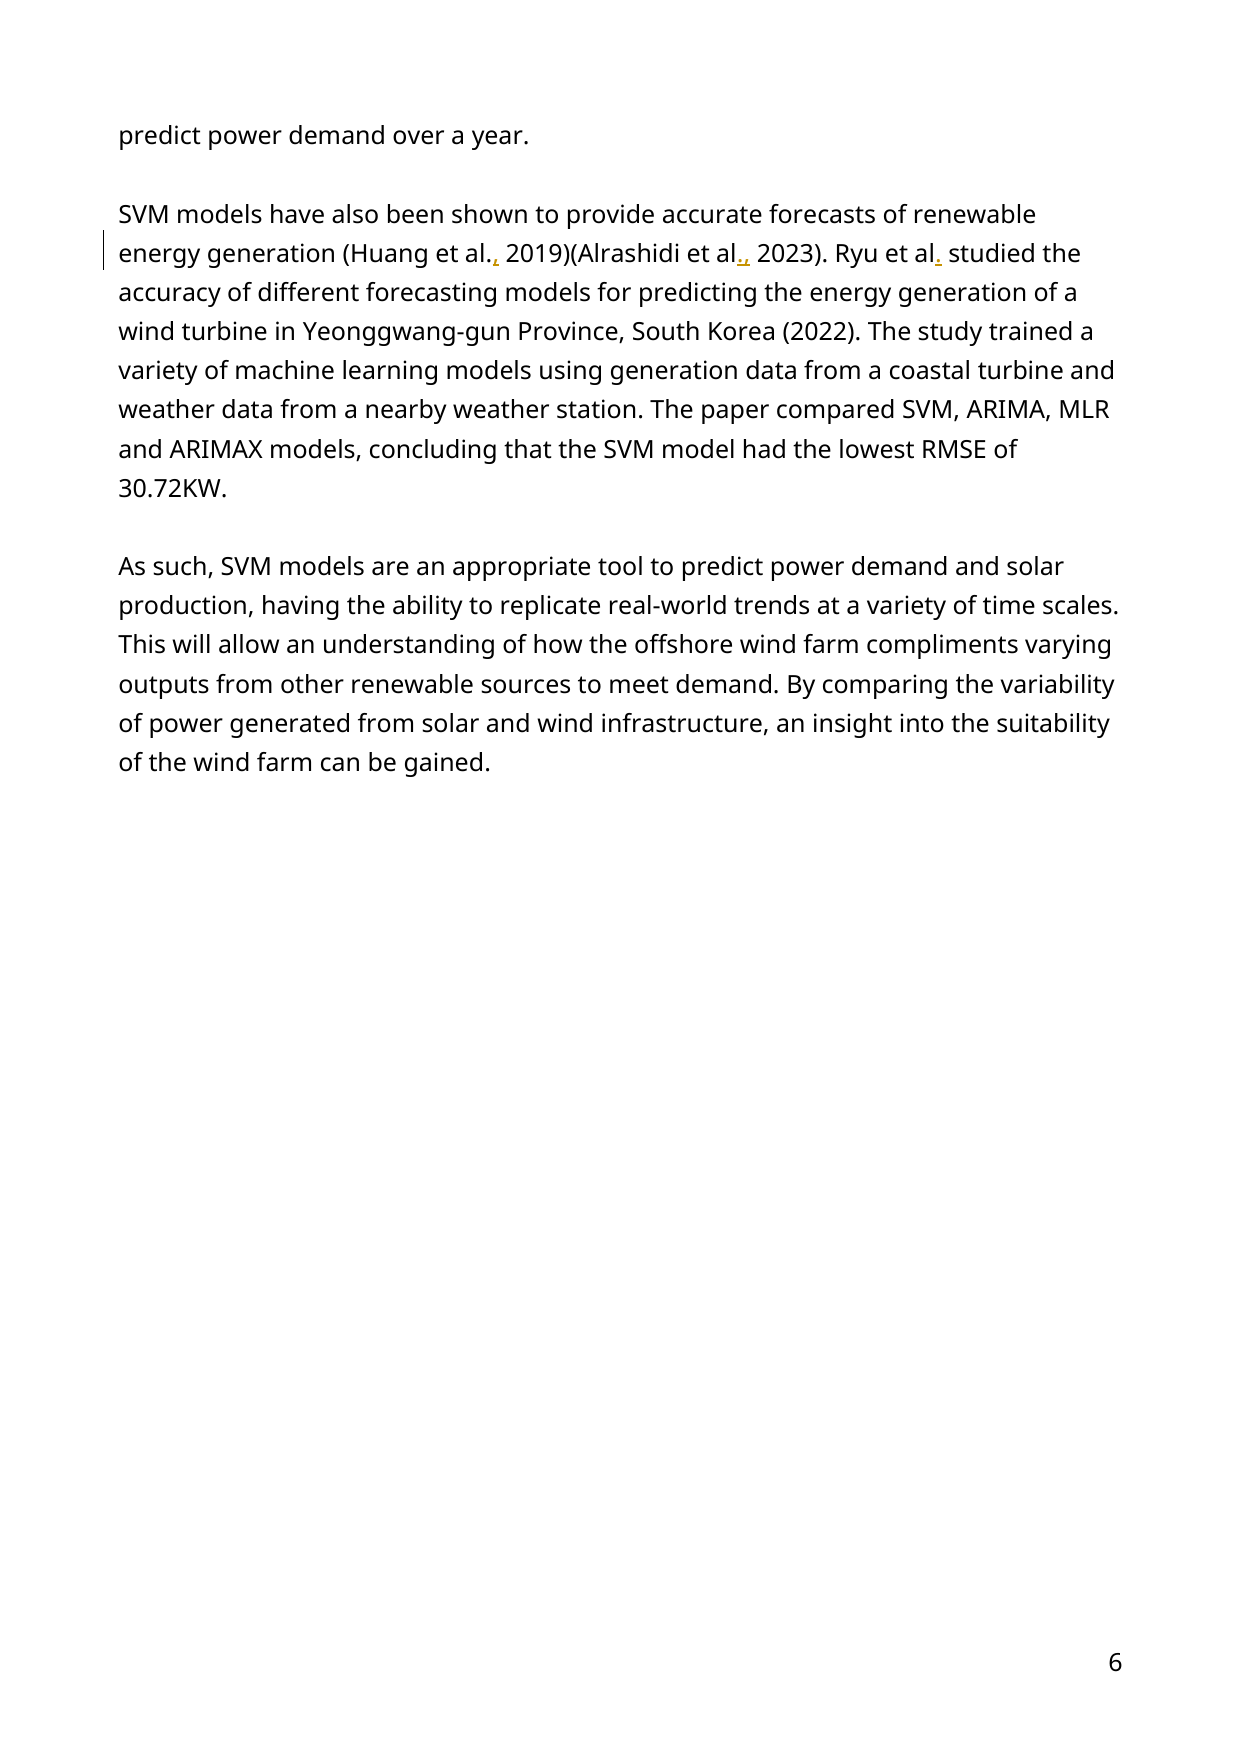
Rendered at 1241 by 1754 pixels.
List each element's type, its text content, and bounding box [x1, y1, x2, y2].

text SVM models have also been shown to provide accurate forecasts of renewable energy generation (Huang et al., 2019)(Alrashidi et al., 2023). Ryu et al. studied the accuracy of different forecasting models for predicting the energy generation of a wind turbine in Yeonggwang-gun Province, South Korea (2022). The study trained a variety of machine learning models using generation data from a coastal turbine and weather data from a nearby weather station. The paper compared SVM, ARIMA, MLR and ARIMAX models, concluding that the SVM model had the lowest RMSE of 30.72KW. [118, 196, 1122, 504]
text As such, SVM models are an appropriate tool to predict power demand and solar production, having the ability to replicate real-world trends at a variety of time scales. This will allow an understanding of how the offshore wind farm compliments varying outputs from other renewable sources to meet demand. By comparing the variability of power generated from solar and wind infrastructure, an insight into the suitability of the wind farm can be gained. [118, 549, 1122, 779]
text predict power demand over a year. [118, 118, 1122, 152]
